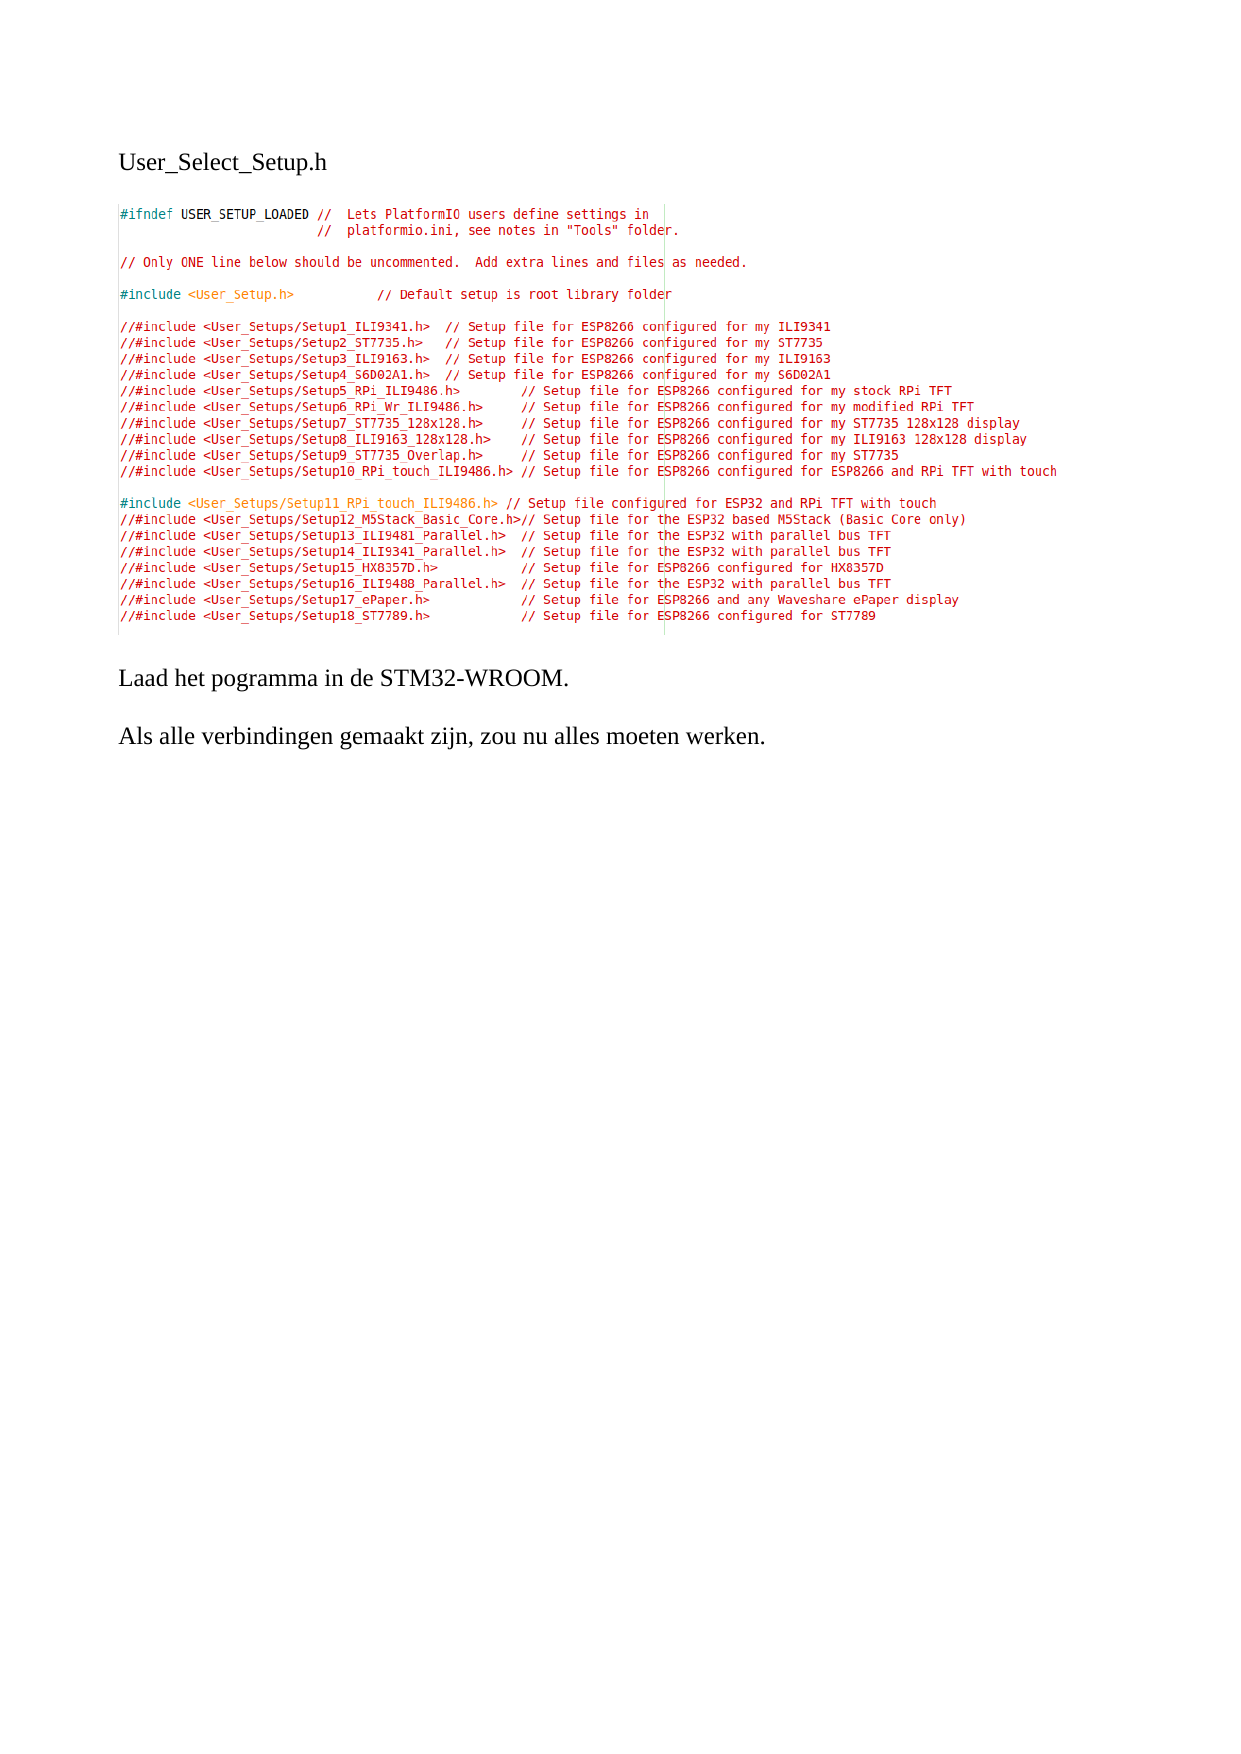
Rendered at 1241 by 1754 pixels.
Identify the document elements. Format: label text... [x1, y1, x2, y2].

text User_Select_Setup.h [118, 147, 1122, 176]
picture [118, 204, 1123, 635]
text Als alle verbindingen gemaakt zijn, zou nu alles moeten werken. [118, 721, 1122, 749]
text Laad het pogramma in de STM32-WROOM. [118, 663, 1122, 692]
